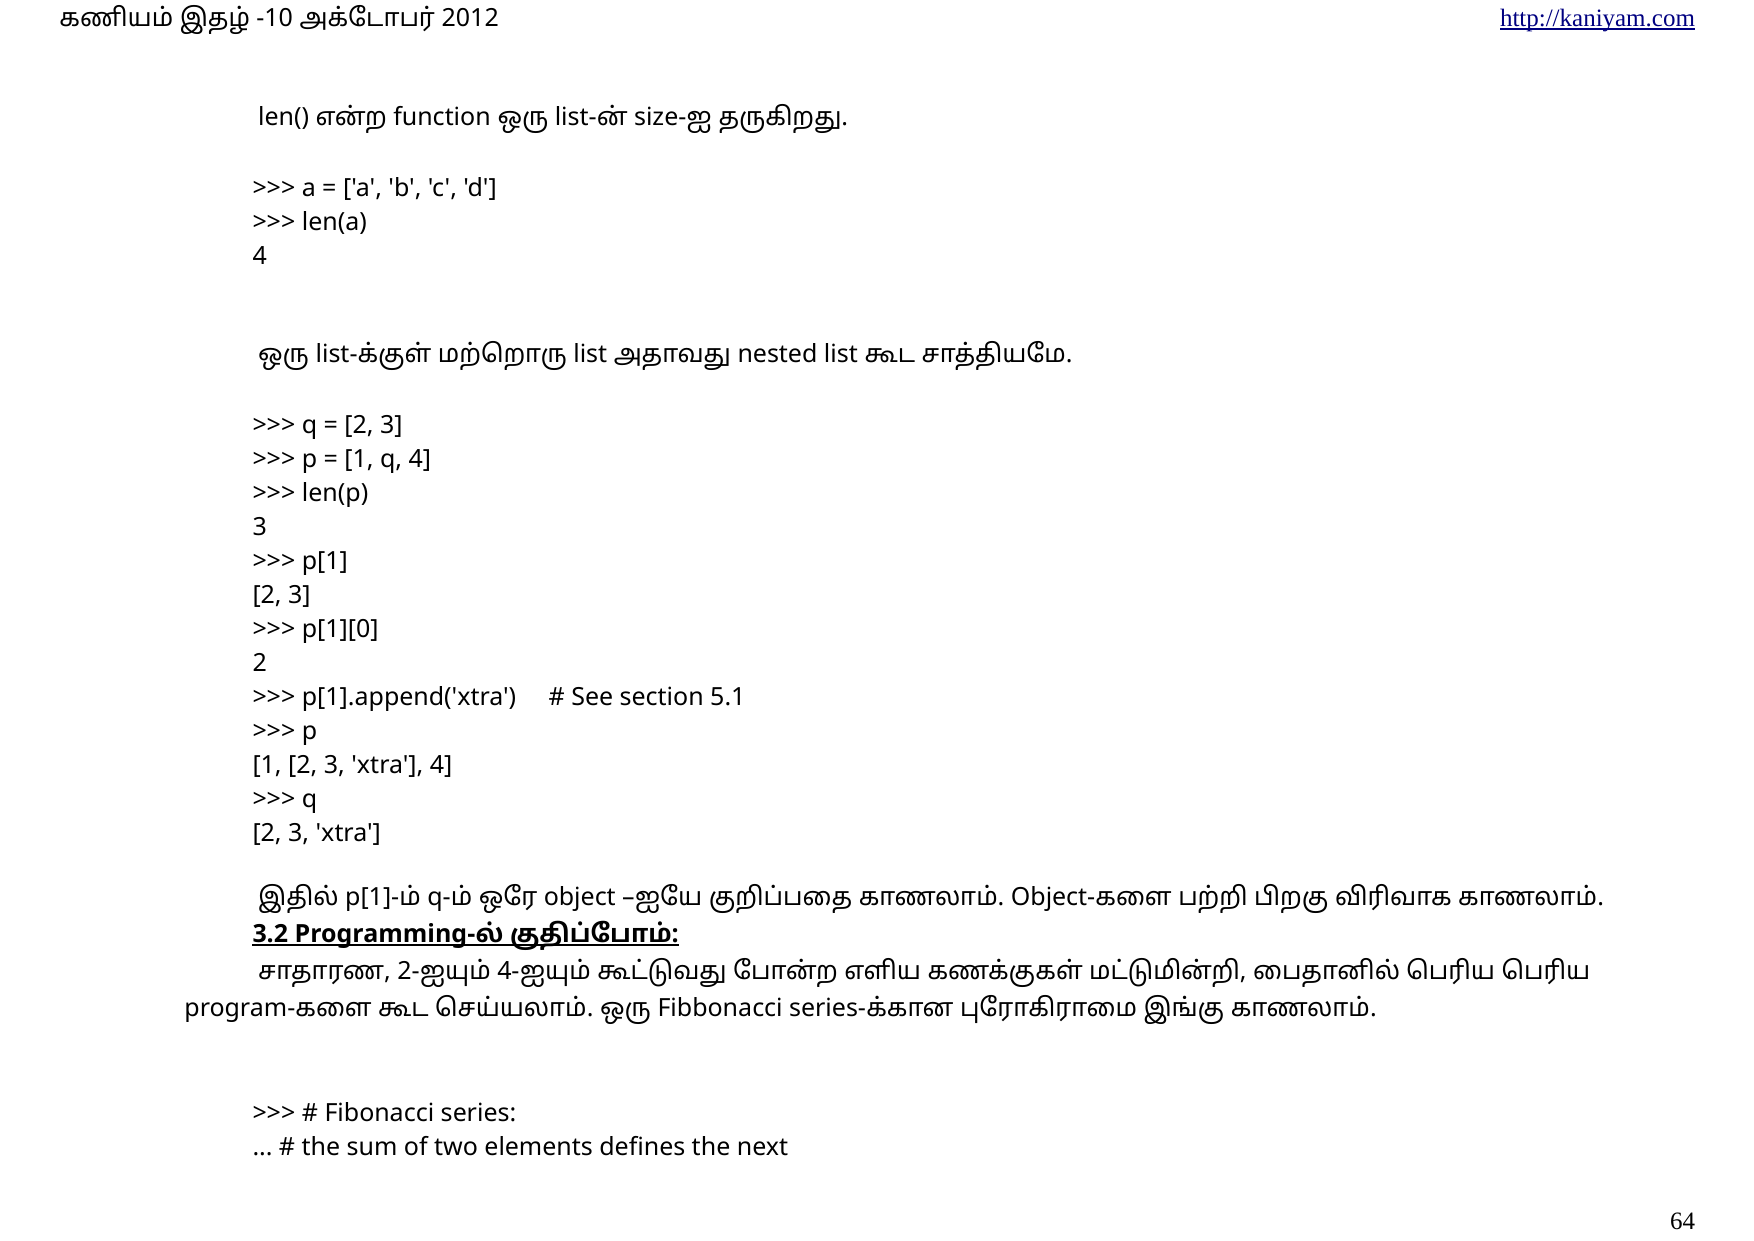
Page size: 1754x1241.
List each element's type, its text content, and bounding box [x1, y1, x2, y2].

text 3 [184, 508, 1695, 542]
text >>> # Fibonacci series: [184, 1094, 1695, 1129]
text இதில் p[1]-ம் q-ம் ஒரே object –ஐயே குறிப்பதை காணலாம். Object-களை பற்றி பிறகு விரிவாக காணலாம். [184, 878, 1695, 916]
text 2 [184, 645, 1695, 679]
text [2, 3, 'xtra'] [184, 815, 1695, 849]
text >>> q = [2, 3] [184, 406, 1695, 440]
text >>> a = ['a', 'b', 'c', 'd'] [184, 169, 1695, 203]
text len() என்ற function ஒரு list-ன் size-ஐ தருகிறது. [184, 98, 1695, 135]
text [2, 3] [184, 577, 1695, 611]
text >>> len(p) [184, 474, 1695, 508]
text சாதாரண, 2-ஐயும் 4-ஐயும் கூட்டுவது போன்ற எளிய கணக்குகள் மட்டுமின்றி, பைதானில் பெரிய பெரிய program-களை கூட செய்யலாம். ஒரு Fibbonacci series-க்கான புரோகிராமை இங்கு காணலாம். [184, 952, 1695, 1026]
text ஒரு list-க்குள் மற்றொரு list அதாவது nested list கூட சாத்தியமே. [184, 335, 1695, 372]
text >>> p[1].append('xtra') # See section 5.1 [184, 679, 1695, 713]
text >>> q [184, 781, 1695, 815]
text >>> p[1] [184, 542, 1695, 577]
text >>> p = [1, q, 4] [184, 440, 1695, 474]
text 3.2 Programming-ல் குதிப்போம்: [184, 916, 1695, 952]
text >>> p[1][0] [184, 611, 1695, 645]
text >>> p [184, 713, 1695, 747]
text >>> len(a) [184, 203, 1695, 238]
text [1, [2, 3, 'xtra'], 4] [184, 747, 1695, 781]
text 4 [184, 238, 1695, 272]
text ... # the sum of two elements defines the next [184, 1129, 1695, 1163]
